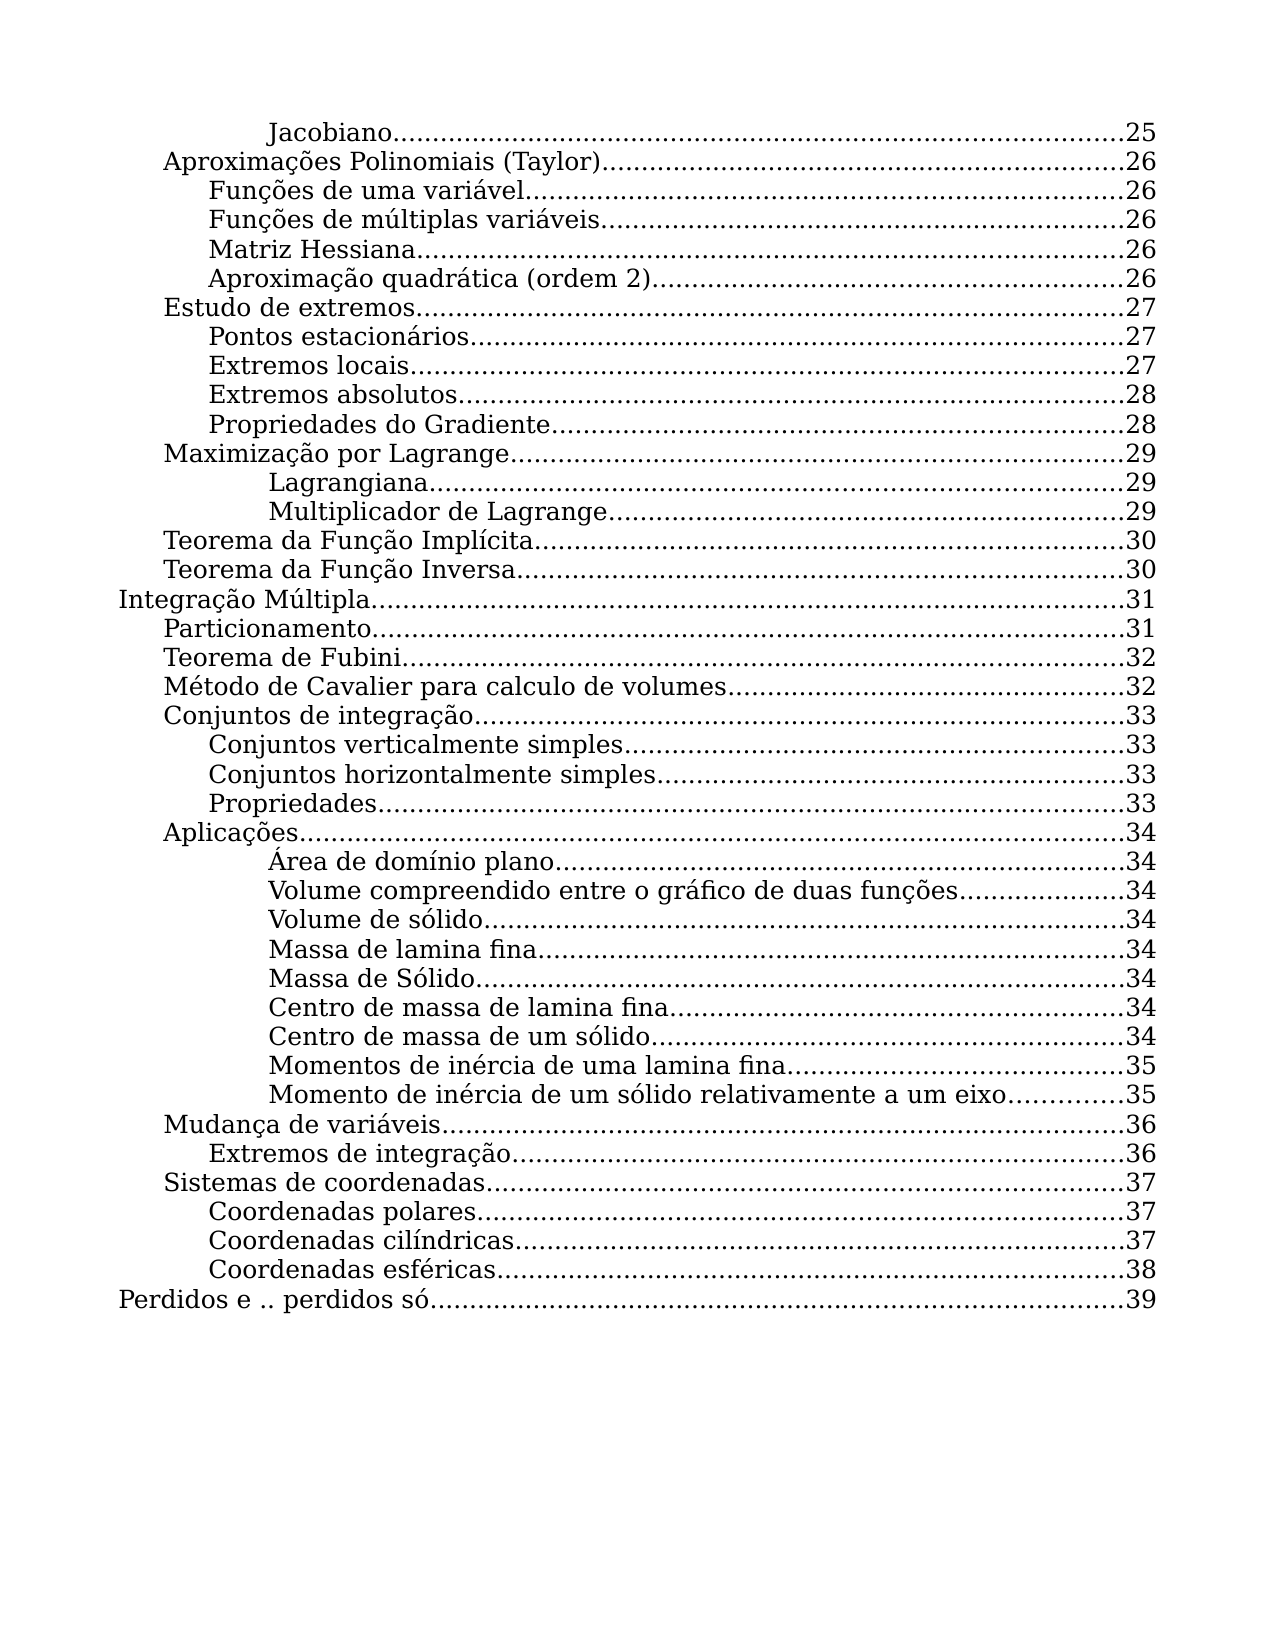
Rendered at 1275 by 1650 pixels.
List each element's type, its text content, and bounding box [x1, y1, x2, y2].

text Lagrangiana 29 [268, 468, 1157, 497]
text Aproximações Polinomiais (Taylor) 26 [163, 147, 1157, 176]
text Coordenadas esféricas 38 [208, 1256, 1157, 1285]
text Maximização por Lagrange 29 [163, 439, 1157, 468]
text Centro de massa de um sólido 34 [268, 1022, 1157, 1051]
text Área de domínio plano 34 [268, 847, 1157, 876]
text Particionamento 31 [163, 614, 1157, 643]
text Extremos locais 27 [208, 351, 1157, 381]
text Teorema de Fubini 32 [163, 643, 1157, 672]
text Extremos absolutos 28 [208, 381, 1157, 410]
text Aplicações 34 [163, 818, 1157, 847]
text Teorema da Função Inversa 30 [163, 556, 1157, 585]
text Propriedades 33 [208, 789, 1157, 818]
text Estudo de extremos 27 [163, 293, 1157, 322]
text Mudança de variáveis 36 [163, 1110, 1157, 1139]
text Massa de Sólido 34 [268, 964, 1157, 993]
text Multiplicador de Lagrange 29 [268, 497, 1157, 526]
text Jacobiano 25 [268, 118, 1157, 147]
text Propriedades do Gradiente 28 [208, 410, 1157, 439]
text Extremos de integração 36 [208, 1139, 1157, 1168]
text Método de Cavalier para calculo de volumes 32 [163, 672, 1157, 701]
text Centro de massa de lamina fina 34 [268, 993, 1157, 1022]
text Conjuntos horizontalmente simples 33 [208, 760, 1157, 789]
text Volume de sólido 34 [268, 906, 1157, 935]
text Matriz Hessiana 26 [208, 235, 1157, 264]
text Momento de inércia de um sólido relativamente a um eixo 35 [268, 1081, 1157, 1110]
text Funções de uma variável 26 [208, 176, 1157, 206]
text Coordenadas polares 37 [208, 1197, 1157, 1226]
text Integração Múltipla 31 [118, 585, 1157, 614]
text Massa de lamina fina 34 [268, 935, 1157, 964]
text Conjuntos verticalmente simples 33 [208, 731, 1157, 760]
text Funções de múltiplas variáveis 26 [208, 206, 1157, 235]
text Momentos de inércia de uma lamina fina 35 [268, 1051, 1157, 1081]
text Volume compreendido entre o gráfico de duas funções 34 [268, 876, 1157, 906]
text Teorema da Função Implícita 30 [163, 526, 1157, 556]
text Aproximação quadrática (ordem 2) 26 [208, 264, 1157, 293]
text Pontos estacionários 27 [208, 322, 1157, 351]
text Sistemas de coordenadas 37 [163, 1168, 1157, 1197]
text Perdidos e .. perdidos só 39 [118, 1285, 1157, 1314]
text Conjuntos de integração 33 [163, 701, 1157, 731]
text Coordenadas cilíndricas 37 [208, 1226, 1157, 1256]
